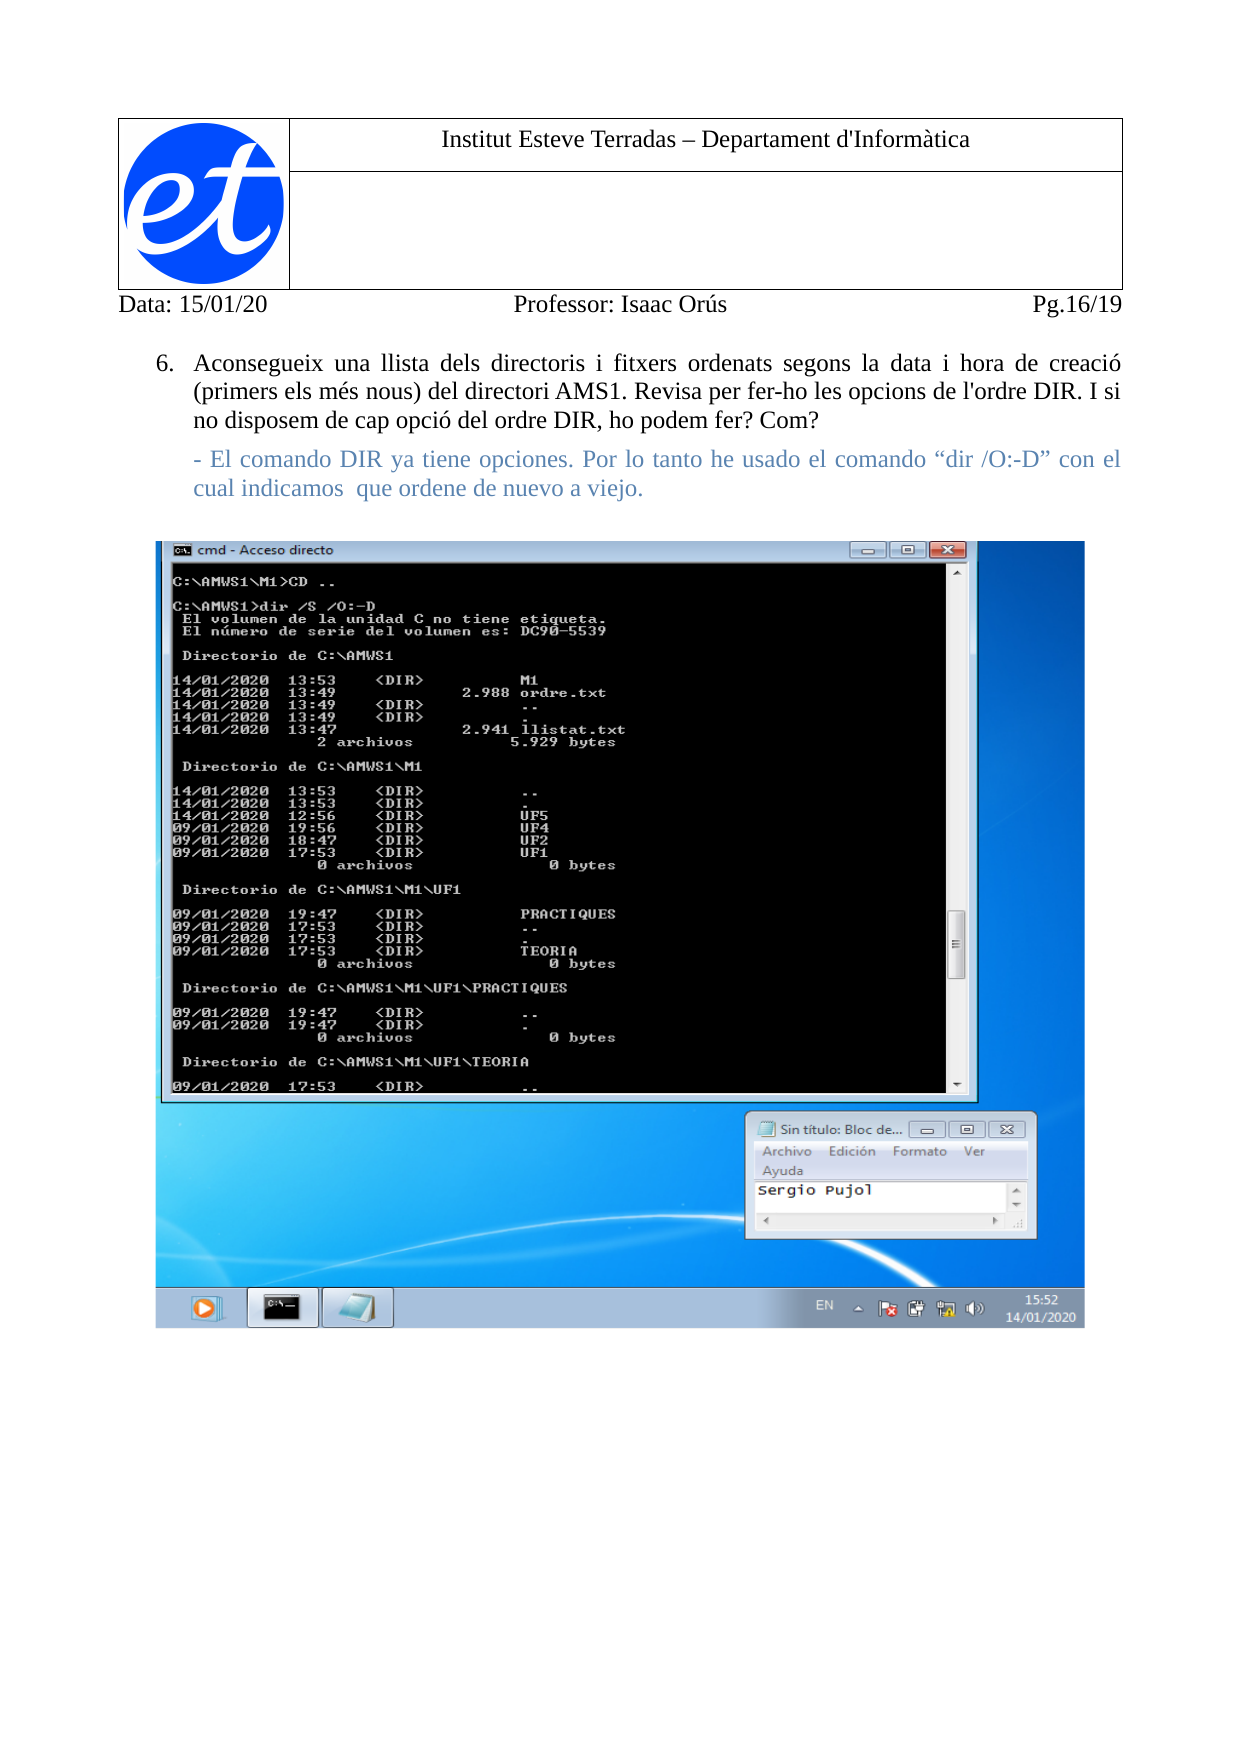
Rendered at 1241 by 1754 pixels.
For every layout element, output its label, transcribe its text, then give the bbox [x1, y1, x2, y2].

picture [155, 541, 1085, 1329]
text - El comando DIR ya tiene opciones. Por lo tanto he usado el comando “dir /O:-D” con el cual indicamos que ordene de nuevo a viejo. [193, 444, 1122, 502]
list Aconsegueix una llista dels directoris i fitxers ordenats segons la data i hora de creació (primers els més nous) del directori AMS1. Revisa per fer-ho les opcions de l'ordre DIR. I si no disposem de cap opció del ordre DIR, ho podem fer? Com? [156, 348, 1122, 434]
picture [123, 123, 284, 284]
